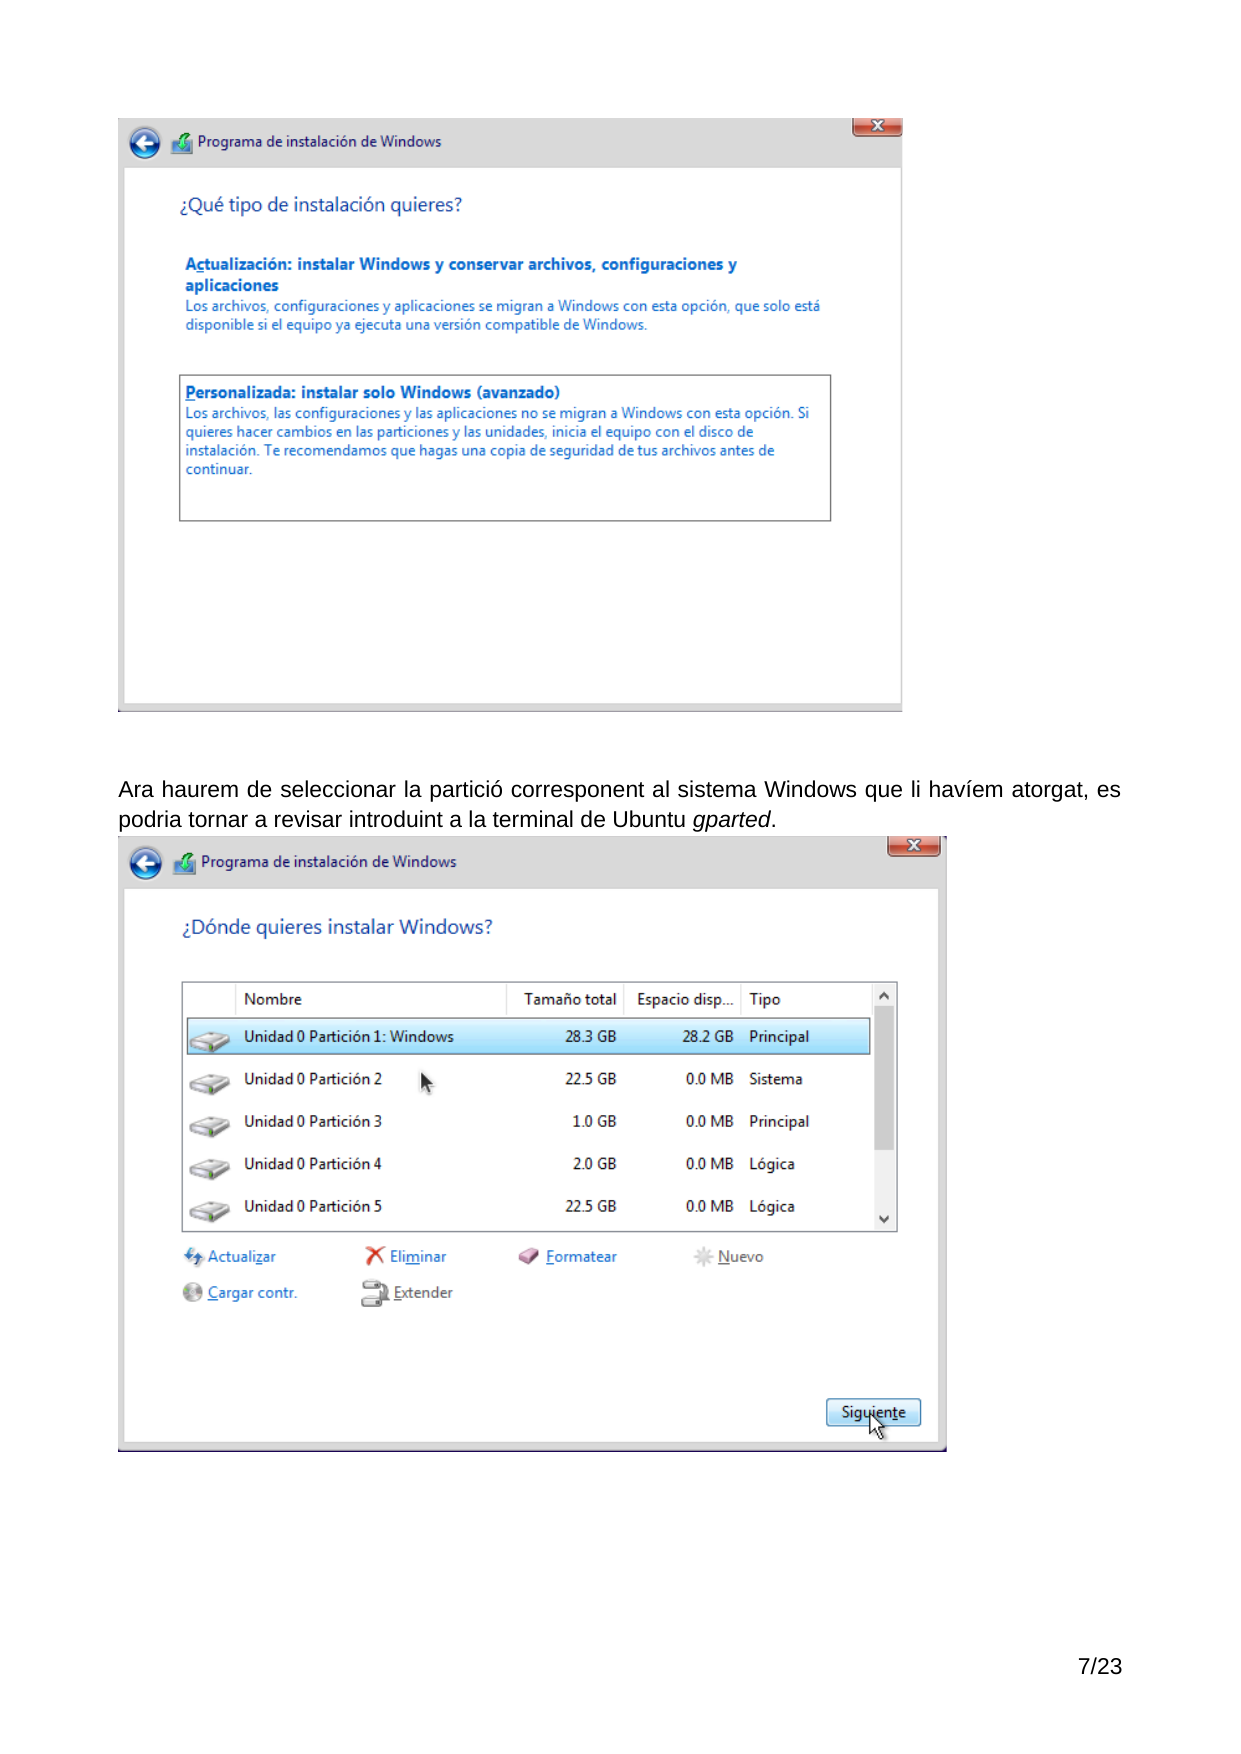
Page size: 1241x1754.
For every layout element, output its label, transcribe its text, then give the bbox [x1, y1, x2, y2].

picture [690, 118, 903, 712]
picture [727, 836, 947, 1452]
text Ara haurem de seleccionar la partició corresponent al sistema Windows que li havíem atorgat, es podria tornar a revisar introduint a la terminal de Ubuntu gparted. [118, 776, 1122, 833]
